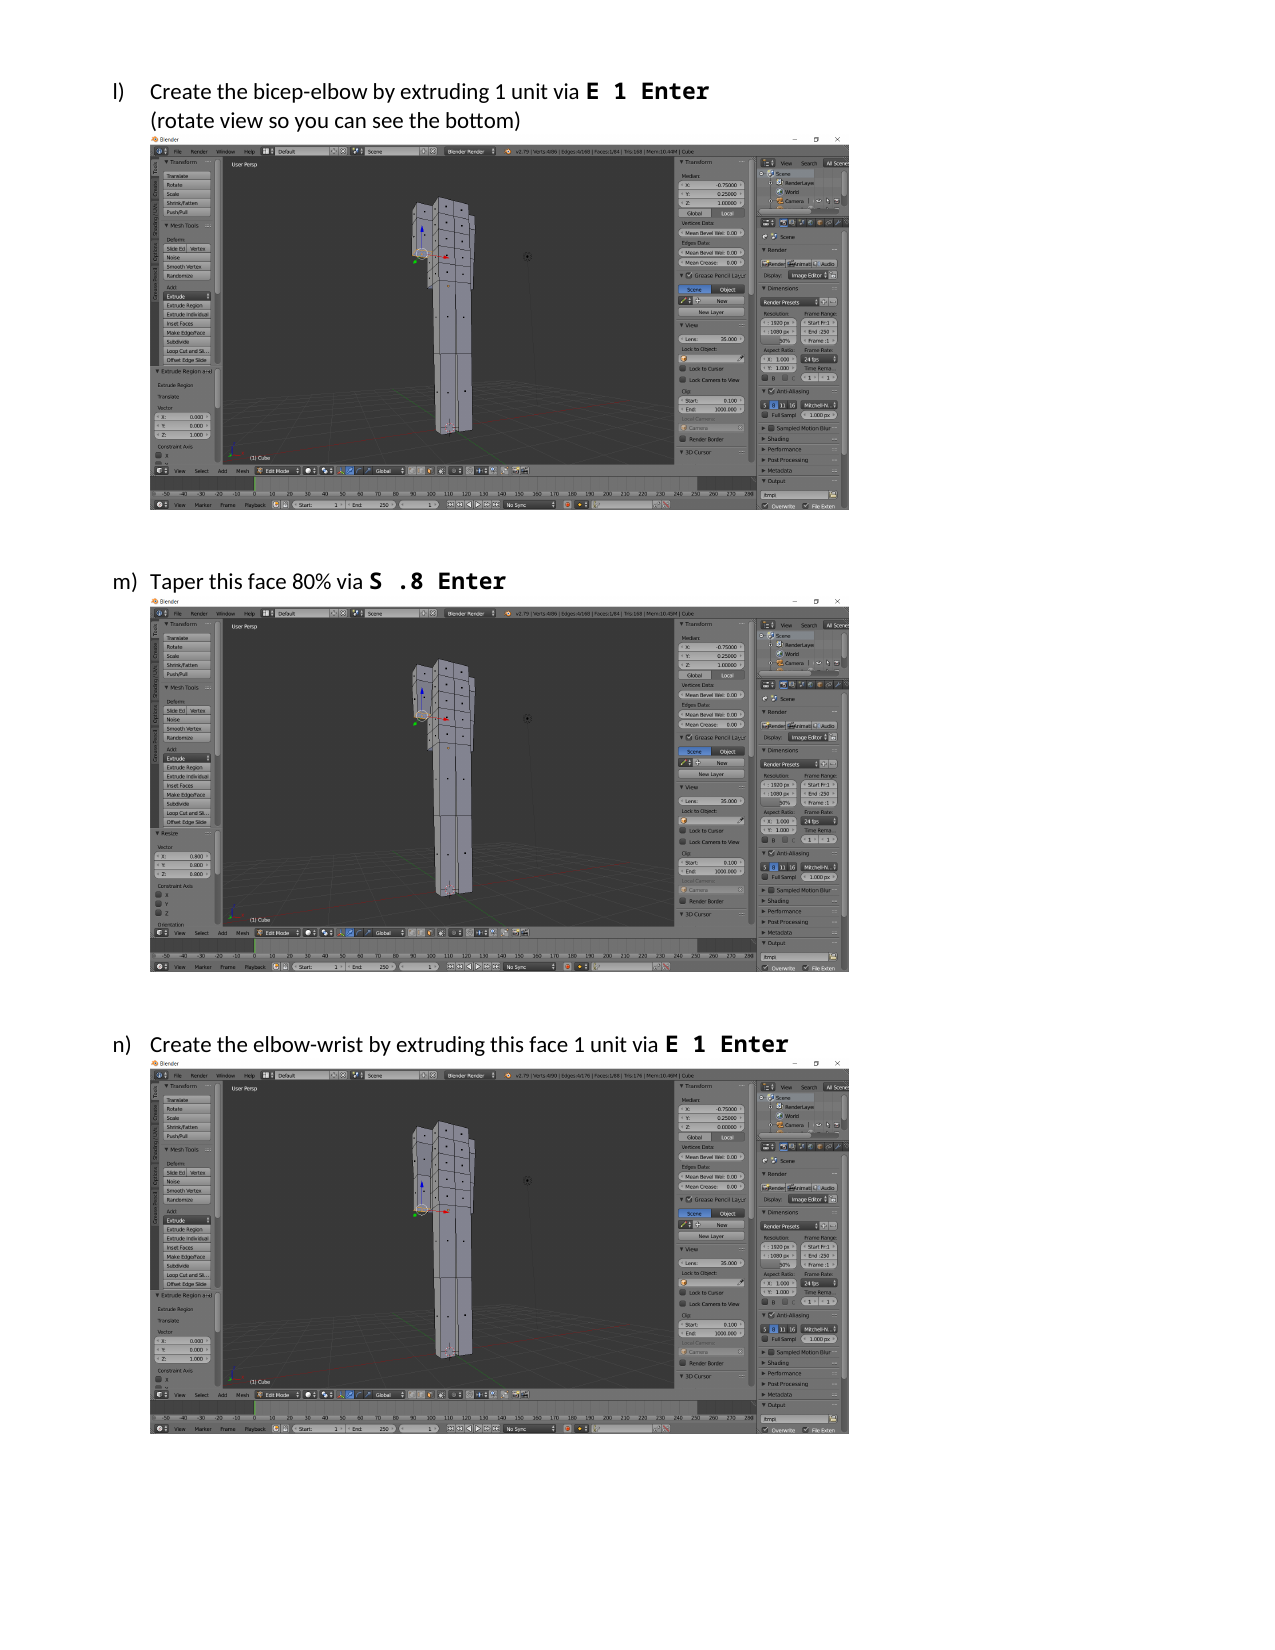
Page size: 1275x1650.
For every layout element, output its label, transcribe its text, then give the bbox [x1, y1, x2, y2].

list Create the elbow-wrist by extruding this face 1 unit via E 1 Enter [112, 1028, 1200, 1434]
list Create the bicep-elbow by extruding 1 unit via E 1 Enter (rotate view so you can see the bottom) [112, 75, 1200, 509]
list Taper this face 80% via S .8 Enter [112, 565, 1200, 972]
